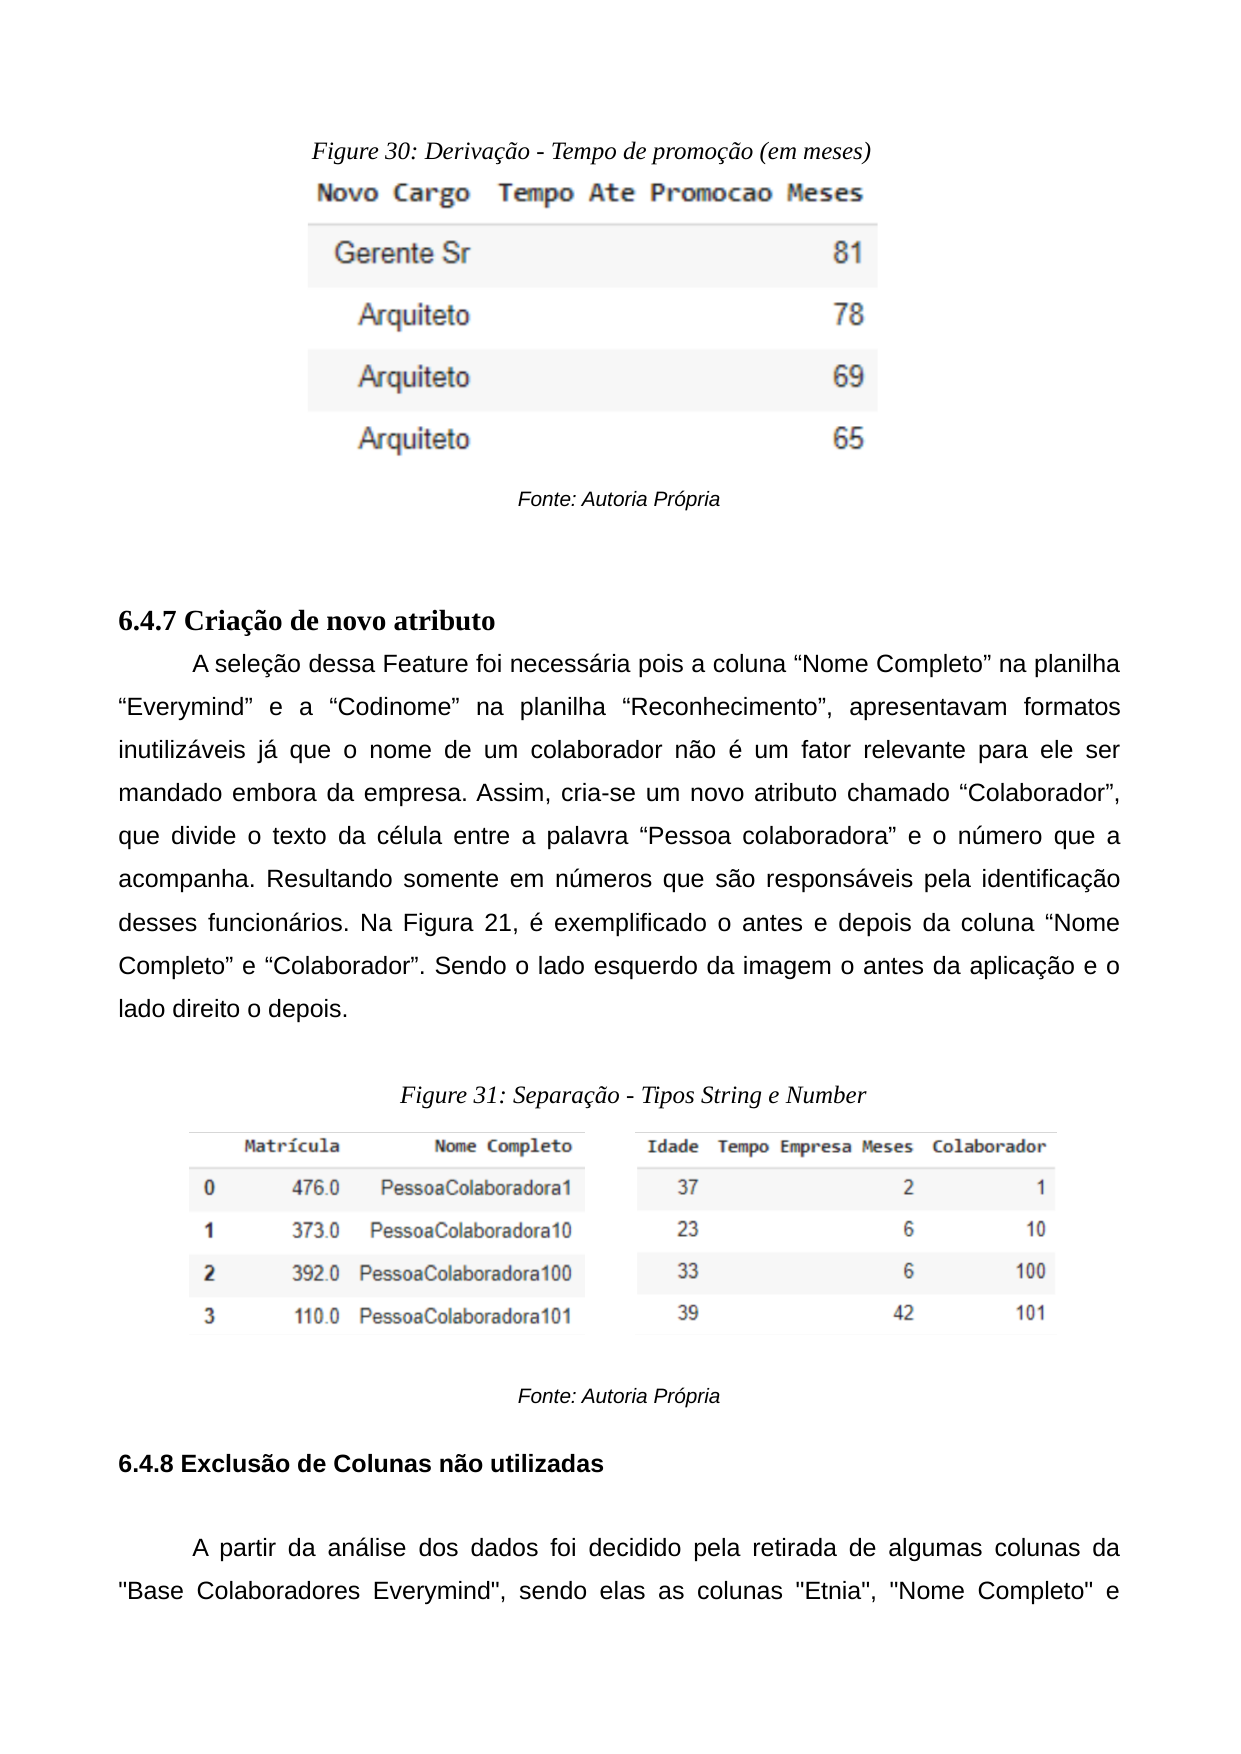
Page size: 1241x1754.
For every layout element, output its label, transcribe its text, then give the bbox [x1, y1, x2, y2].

subtitle 6.4.7 Criação de novo atributo [118, 603, 1122, 636]
text Fonte: Autoria Própria [118, 1052, 1136, 1408]
subtitle 6.4.8 Exclusão de Colunas não utilizadas [118, 1449, 1122, 1478]
text Figure 31: Separação - Tipos String e Number [132, 1081, 1136, 1109]
picture [307, 173, 878, 467]
text Figure 30: Derivação - Tempo de promoção (em meses) [283, 136, 902, 165]
text Fonte: Autoria Própria [118, 118, 1122, 511]
picture [132, 1122, 1137, 1364]
text A partir da análise dos dados foi decidido pela retirada de algumas colunas da "Base Colaboradores Everymind", sendo elas as colunas "Etnia", "Nome Completo" e [118, 1533, 1122, 1605]
text A seleção dessa Feature foi necessária pois a coluna “Nome Completo” na planilha “Everymind” e a “Codinome” na planilha “Reconhecimento”, apresentavam formatos inutilizáveis já que o nome de um colaborador não é um fator relevante para ele ser mandado embora da empresa. Assim, cria-se um novo atributo chamado “Colaborador”, que divide o texto da célula entre a palavra “Pessoa colaboradora” e o número que a acompanha. Resultando somente em números que são responsáveis pela identificação desses funcionários. Na Figura 21, é exemplificado o antes e depois da coluna “Nome Completo” e “Colaborador”. Sendo o lado esquerdo da imagem o antes da aplicação e o lado direito o depois. [118, 649, 1122, 1023]
